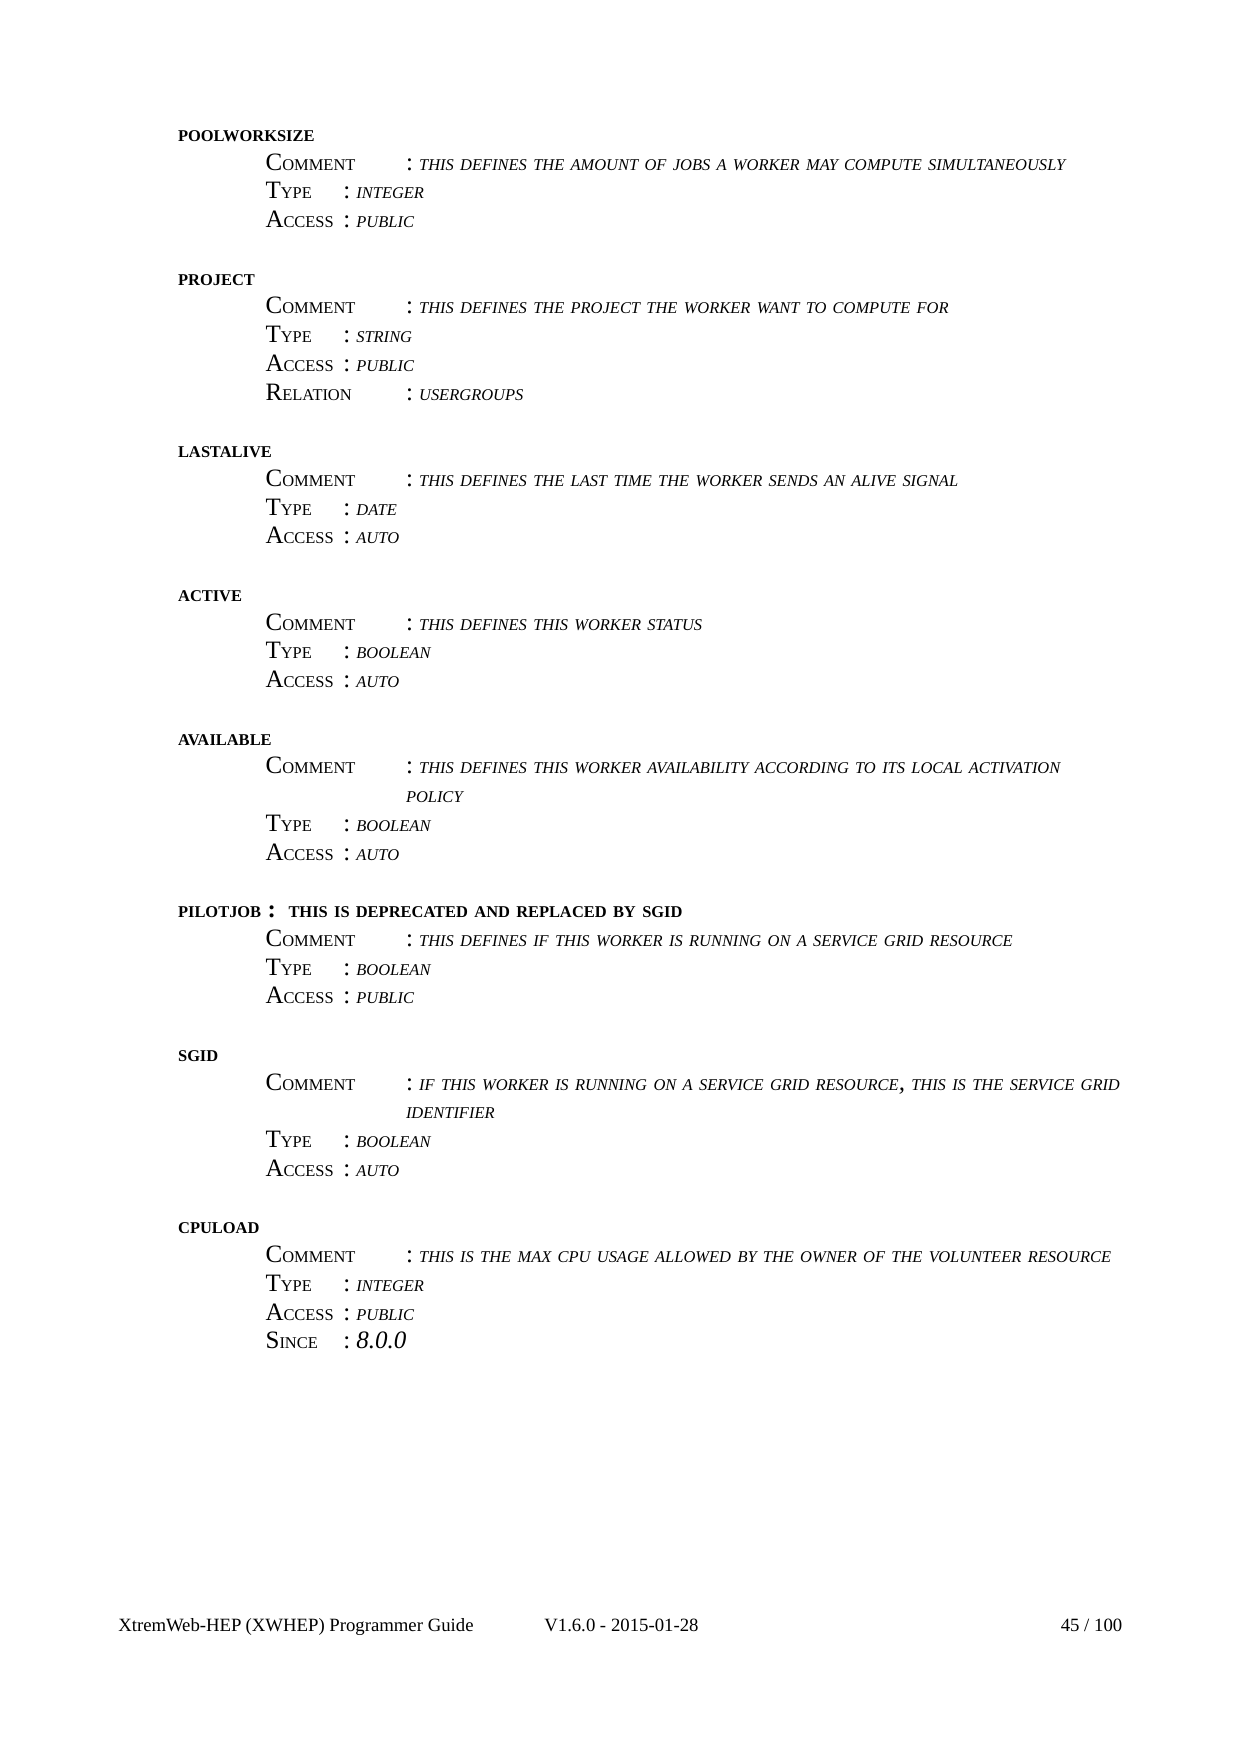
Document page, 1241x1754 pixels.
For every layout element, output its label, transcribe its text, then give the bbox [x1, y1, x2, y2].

text Access : public [265, 1297, 1122, 1326]
text Type : integer [265, 1268, 1122, 1297]
text Comment : this defines the amount of jobs a worker may compute simultaneously [265, 147, 1122, 176]
text Comment : if this worker is running on a service grid resource, this is the service grid identifier [265, 1067, 1122, 1124]
text Relation : usergroups [265, 377, 1122, 406]
text sgid [178, 1038, 1122, 1067]
text Type : boolean [265, 1124, 1122, 1153]
text poolworksize [178, 118, 1122, 147]
text Access : public [265, 348, 1122, 377]
text Comment : this defines the last time the worker sends an alive signal [265, 463, 1122, 492]
text Access : public [265, 204, 1122, 233]
text Type : boolean [265, 808, 1122, 837]
text Type : boolean [265, 952, 1122, 981]
text Access : auto [265, 1153, 1122, 1182]
text Comment : this defines the project the worker want to compute for [265, 291, 1122, 319]
text Access : auto [265, 837, 1122, 866]
text available [178, 722, 1122, 751]
text Type : string [265, 319, 1122, 348]
text Access : public [265, 981, 1122, 1009]
text Access : auto [265, 664, 1122, 693]
text project [178, 262, 1122, 291]
text Comment : this defines if this worker is running on a service grid resource [265, 923, 1122, 952]
text Type : boolean [265, 636, 1122, 664]
text Type : integer [265, 176, 1122, 204]
text Comment : this defines this worker status [265, 607, 1122, 636]
text pilotjob : this is deprecated and replaced by sgid [178, 894, 1122, 923]
text Type : date [265, 492, 1122, 521]
text lastalive [178, 434, 1122, 463]
text Access : auto [265, 521, 1122, 549]
text Since : 8.0.0 [265, 1326, 1122, 1354]
text Comment : this defines this worker availability according to its local activation policy [265, 751, 1122, 808]
text active [178, 578, 1122, 607]
text cpuload [178, 1211, 1122, 1239]
text Comment : this is the max cpu usage allowed by the owner of the volunteer resource [265, 1239, 1122, 1268]
